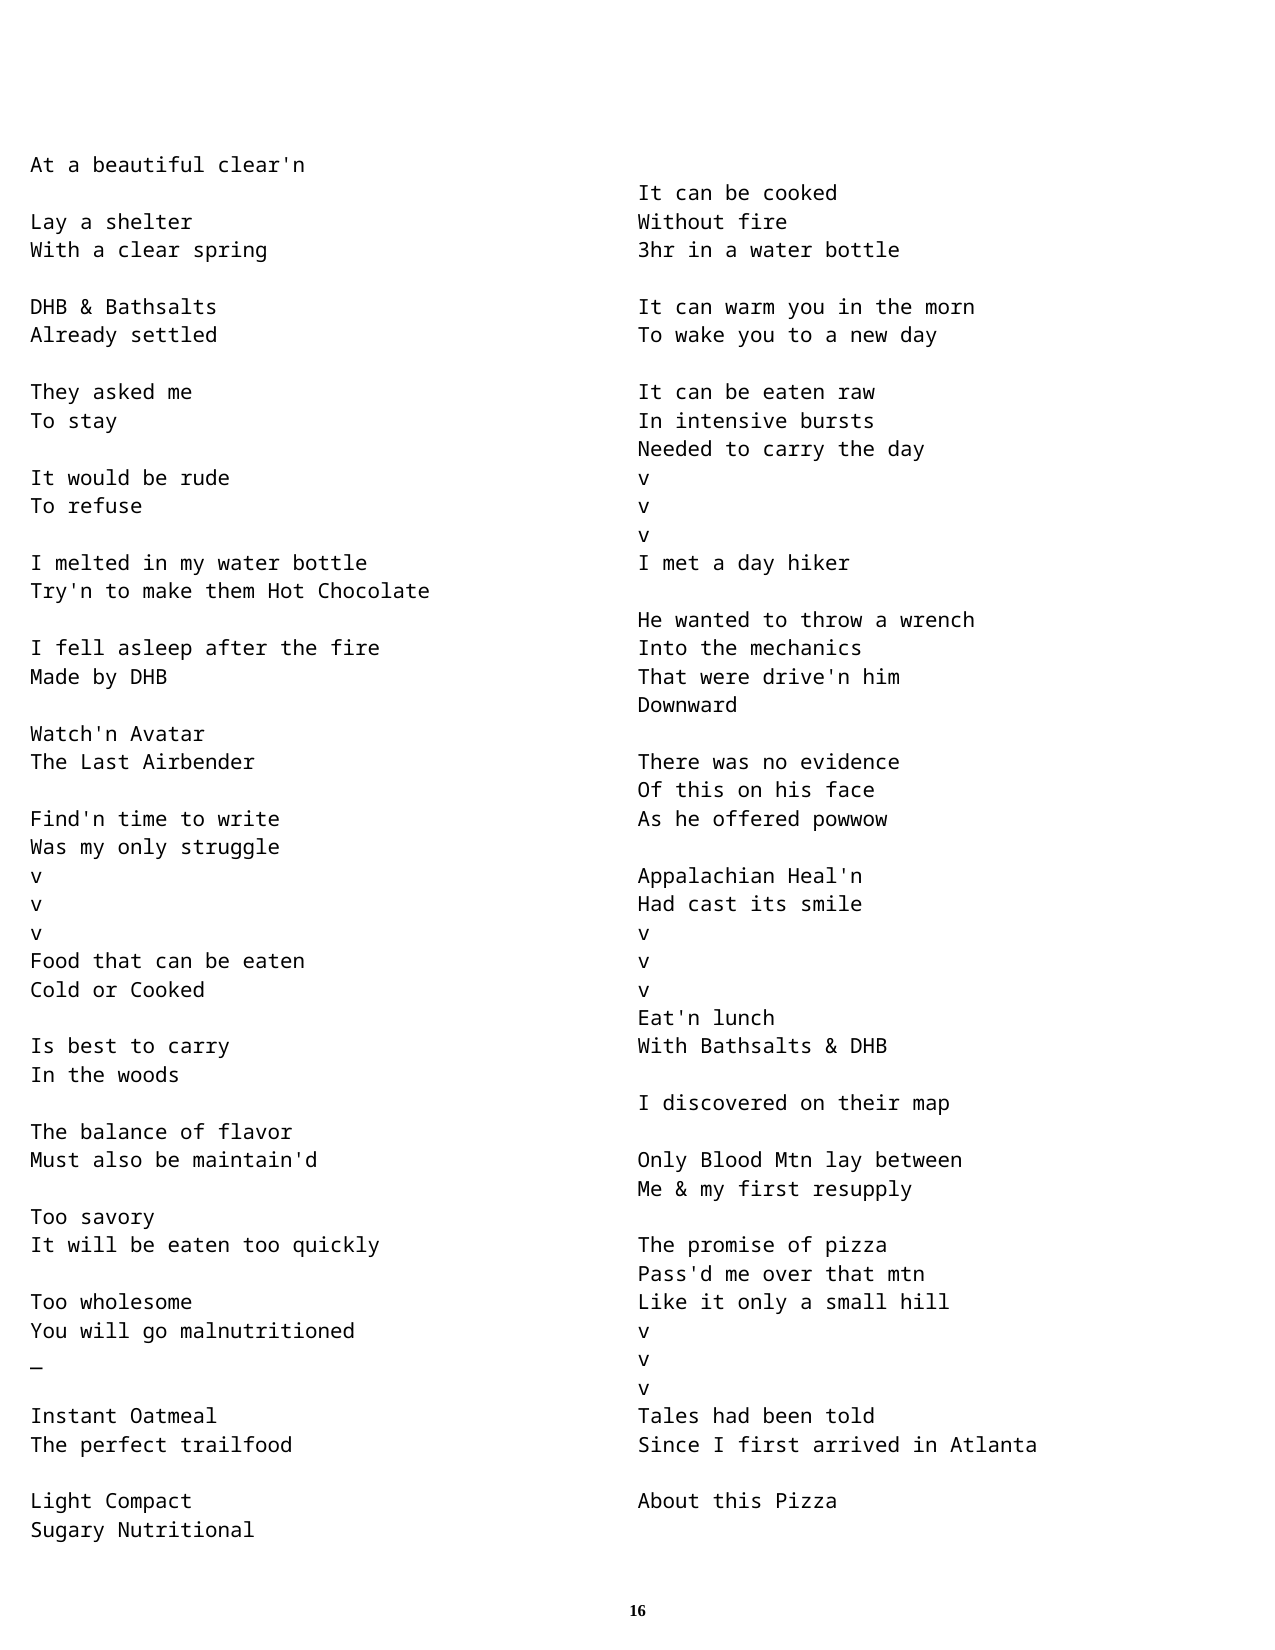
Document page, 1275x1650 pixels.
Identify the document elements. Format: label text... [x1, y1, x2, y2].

text v [637, 1344, 1245, 1373]
text Food that can be eaten [30, 946, 637, 975]
text They asked me [30, 377, 637, 406]
text It can be eaten raw [637, 377, 1245, 406]
text At a beautiful clear'n [30, 150, 637, 178]
text The Last Airbender [30, 747, 637, 776]
text Of this on his face [637, 776, 1245, 804]
text As he offered powwow [637, 804, 1245, 832]
text Since I first arrived in Atlanta [637, 1430, 1245, 1458]
text Downward [637, 690, 1245, 719]
text v [30, 889, 637, 918]
text Only Blood Mtn lay between [637, 1145, 1245, 1174]
text Find'n time to write [30, 804, 637, 832]
text It can be cooked [637, 178, 1245, 207]
text It will be eaten too quickly [30, 1231, 637, 1259]
text Is best to carry [30, 1032, 637, 1060]
text That were drive'n him [637, 662, 1245, 690]
text v [637, 491, 1245, 520]
text Try'n to make them Hot Chocolate [30, 577, 637, 605]
text Already settled [30, 321, 637, 349]
text Was my only struggle [30, 832, 637, 861]
text Must also be maintain'd [30, 1145, 637, 1174]
text v [637, 946, 1245, 975]
text You will go malnutritioned [30, 1316, 637, 1344]
text Into the mechanics [637, 633, 1245, 662]
text DHB & Bathsalts [30, 292, 637, 321]
text Too savory [30, 1202, 637, 1231]
text In intensive bursts [637, 406, 1245, 434]
text It can warm you in the morn [637, 292, 1245, 321]
text About this Pizza [637, 1487, 1245, 1515]
text v [637, 1373, 1245, 1401]
text Me & my first resupply [637, 1174, 1245, 1202]
text 3hr in a water bottle [637, 235, 1245, 264]
text v [637, 975, 1245, 1003]
text To stay [30, 406, 637, 434]
text Too wholesome [30, 1287, 637, 1316]
text v [637, 520, 1245, 548]
text The balance of flavor [30, 1117, 637, 1145]
text Needed to carry the day [637, 434, 1245, 463]
text v [637, 1316, 1245, 1344]
text Had cast its smile [637, 889, 1245, 918]
text Pass'd me over that mtn [637, 1259, 1245, 1287]
text Like it only a small hill [637, 1287, 1245, 1316]
text v [637, 463, 1245, 491]
text I fell asleep after the fire [30, 633, 637, 662]
text v [30, 918, 637, 946]
text He wanted to throw a wrench [637, 605, 1245, 633]
text Eat'n lunch [637, 1003, 1245, 1032]
text Lay a shelter [30, 207, 637, 235]
text v [637, 918, 1245, 946]
text To wake you to a new day [637, 321, 1245, 349]
text I melted in my water bottle [30, 548, 637, 577]
text _ [30, 1344, 637, 1373]
text Tales had been told [637, 1401, 1245, 1430]
text The promise of pizza [637, 1231, 1245, 1259]
text Appalachian Heal'n [637, 861, 1245, 889]
text The perfect trailfood [30, 1430, 637, 1458]
text It would be rude [30, 463, 637, 491]
text I discovered on their map [637, 1088, 1245, 1117]
text Cold or Cooked [30, 975, 637, 1003]
text Watch'n Avatar [30, 719, 637, 747]
text I met a day hiker [637, 548, 1245, 577]
text With Bathsalts & DHB [637, 1032, 1245, 1060]
text Made by DHB [30, 662, 637, 690]
text Sugary Nutritional [30, 1515, 637, 1543]
text Instant Oatmeal [30, 1401, 637, 1430]
text To refuse [30, 491, 637, 520]
text In the woods [30, 1060, 637, 1088]
text There was no evidence [637, 747, 1245, 776]
text With a clear spring [30, 235, 637, 264]
text v [30, 861, 637, 889]
text Light Compact [30, 1487, 637, 1515]
text Without fire [637, 207, 1245, 235]
